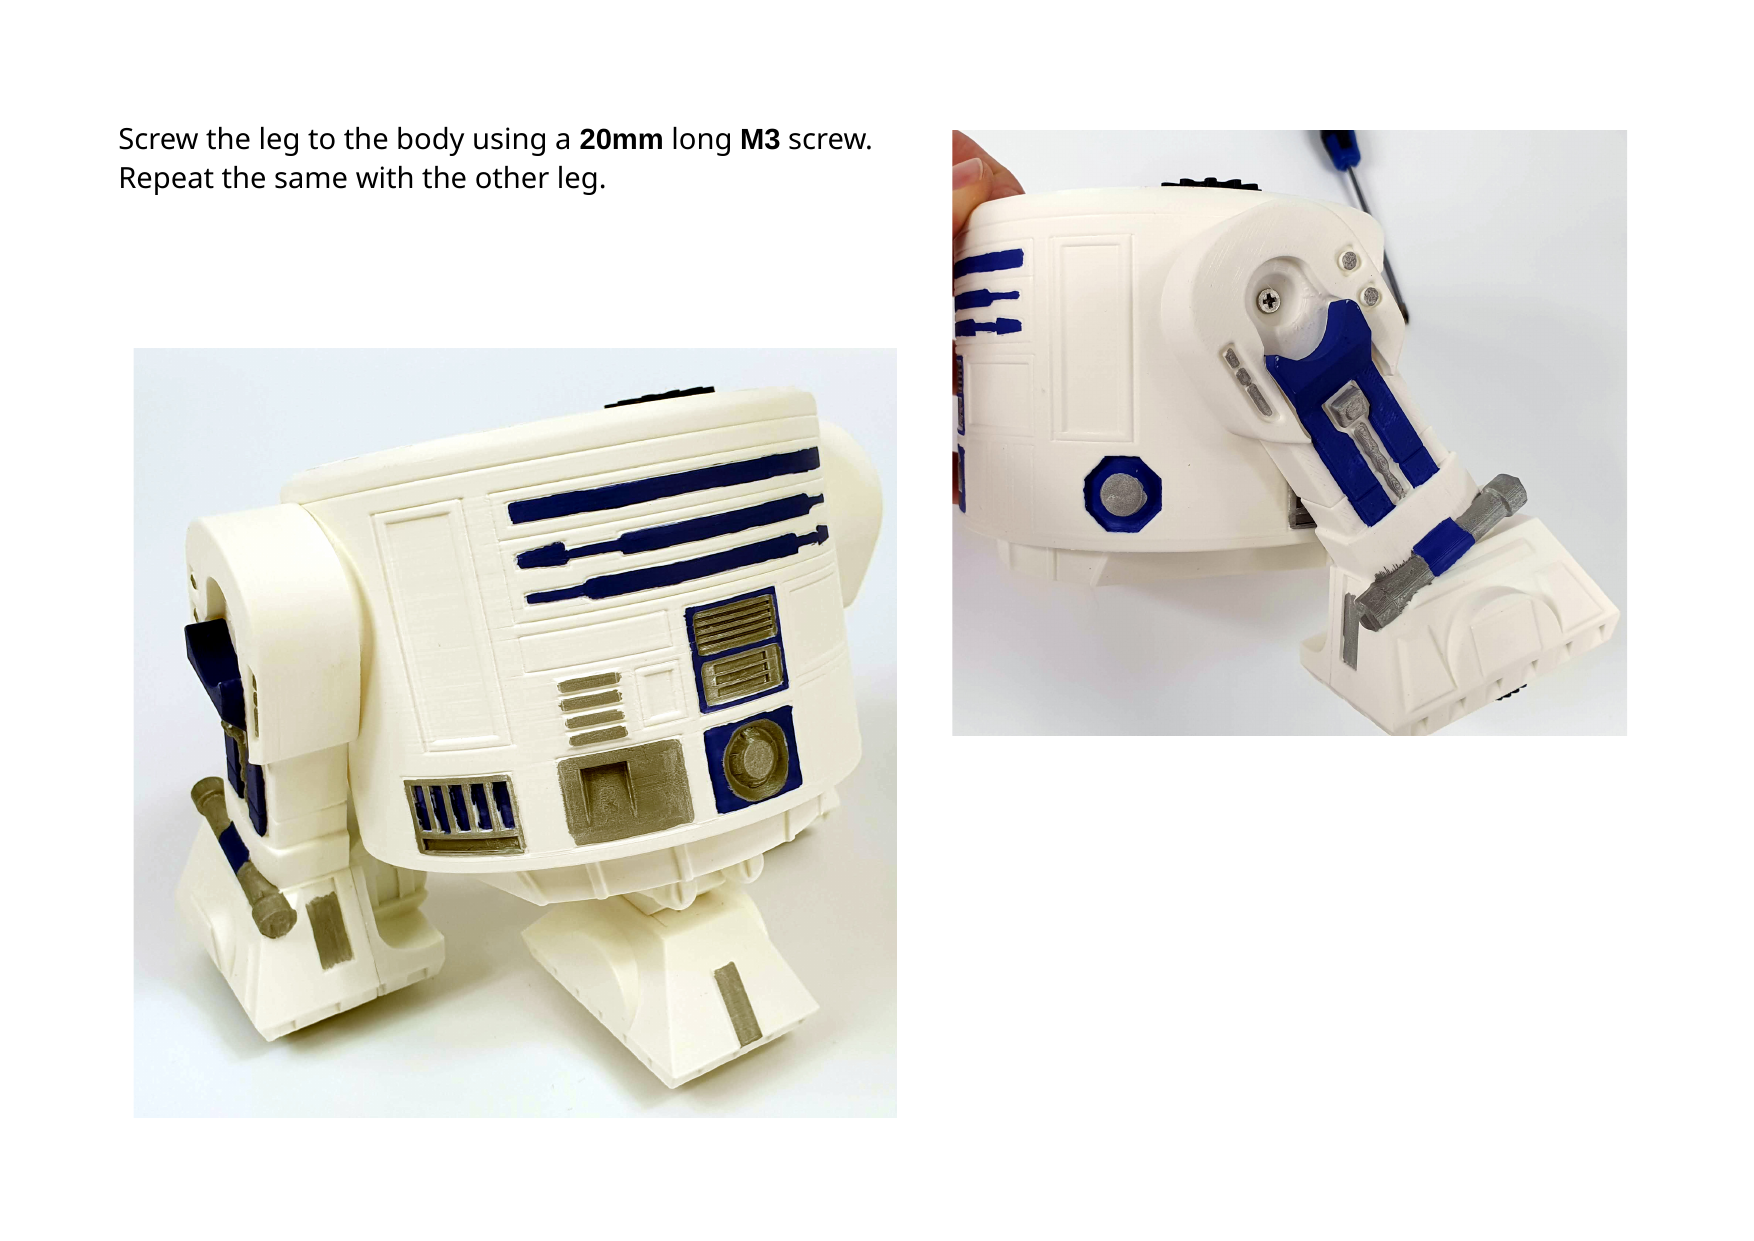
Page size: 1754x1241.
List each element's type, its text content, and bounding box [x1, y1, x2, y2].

text Repeat the same with the other leg. [118, 158, 952, 197]
picture [952, 130, 1628, 736]
picture [133, 348, 897, 1118]
text Screw the leg to the body using a 20mm long M3 screw. [118, 118, 1636, 158]
